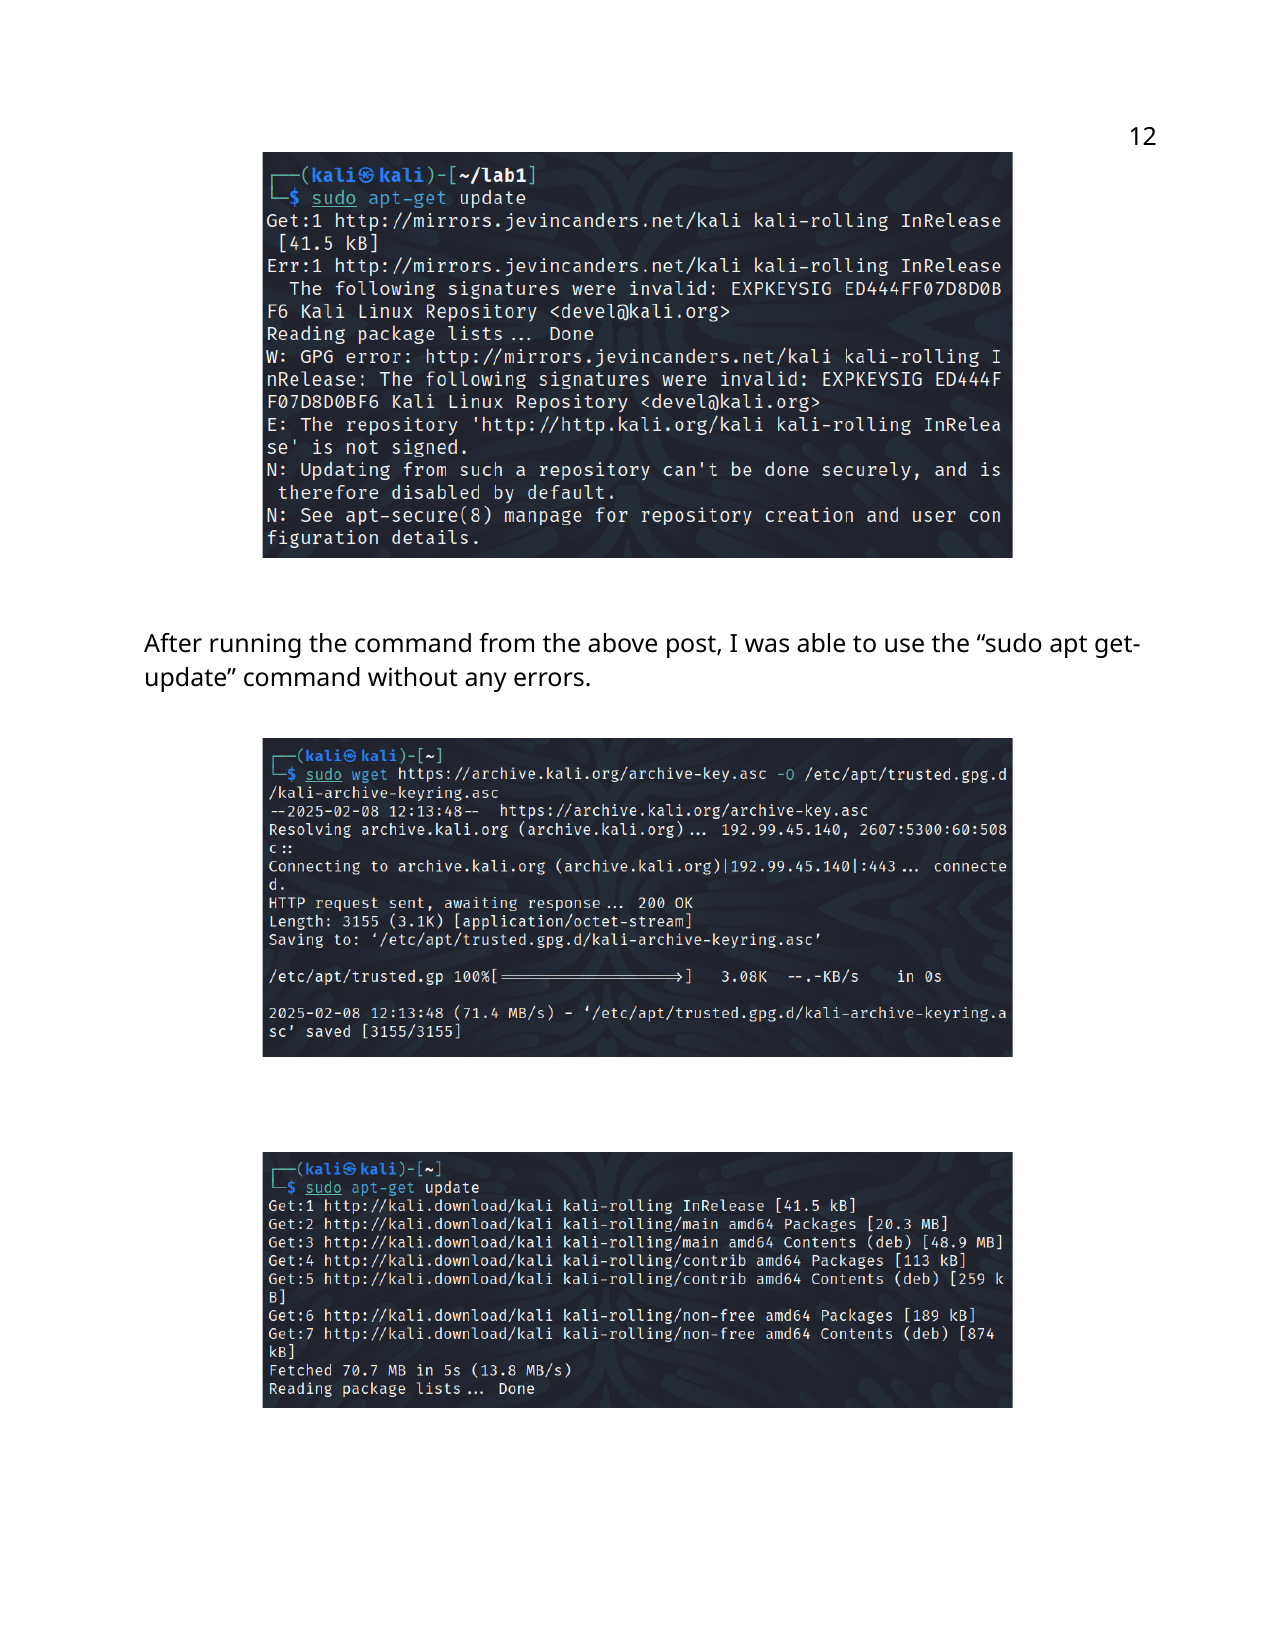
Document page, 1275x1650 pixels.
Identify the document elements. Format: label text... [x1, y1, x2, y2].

picture [262, 738, 1013, 1057]
picture [262, 152, 1013, 558]
text After running the command from the above post, I was able to use the “sudo apt get- [118, 625, 1157, 659]
text update” command without any errors. [118, 659, 1157, 693]
picture [262, 1152, 1013, 1408]
